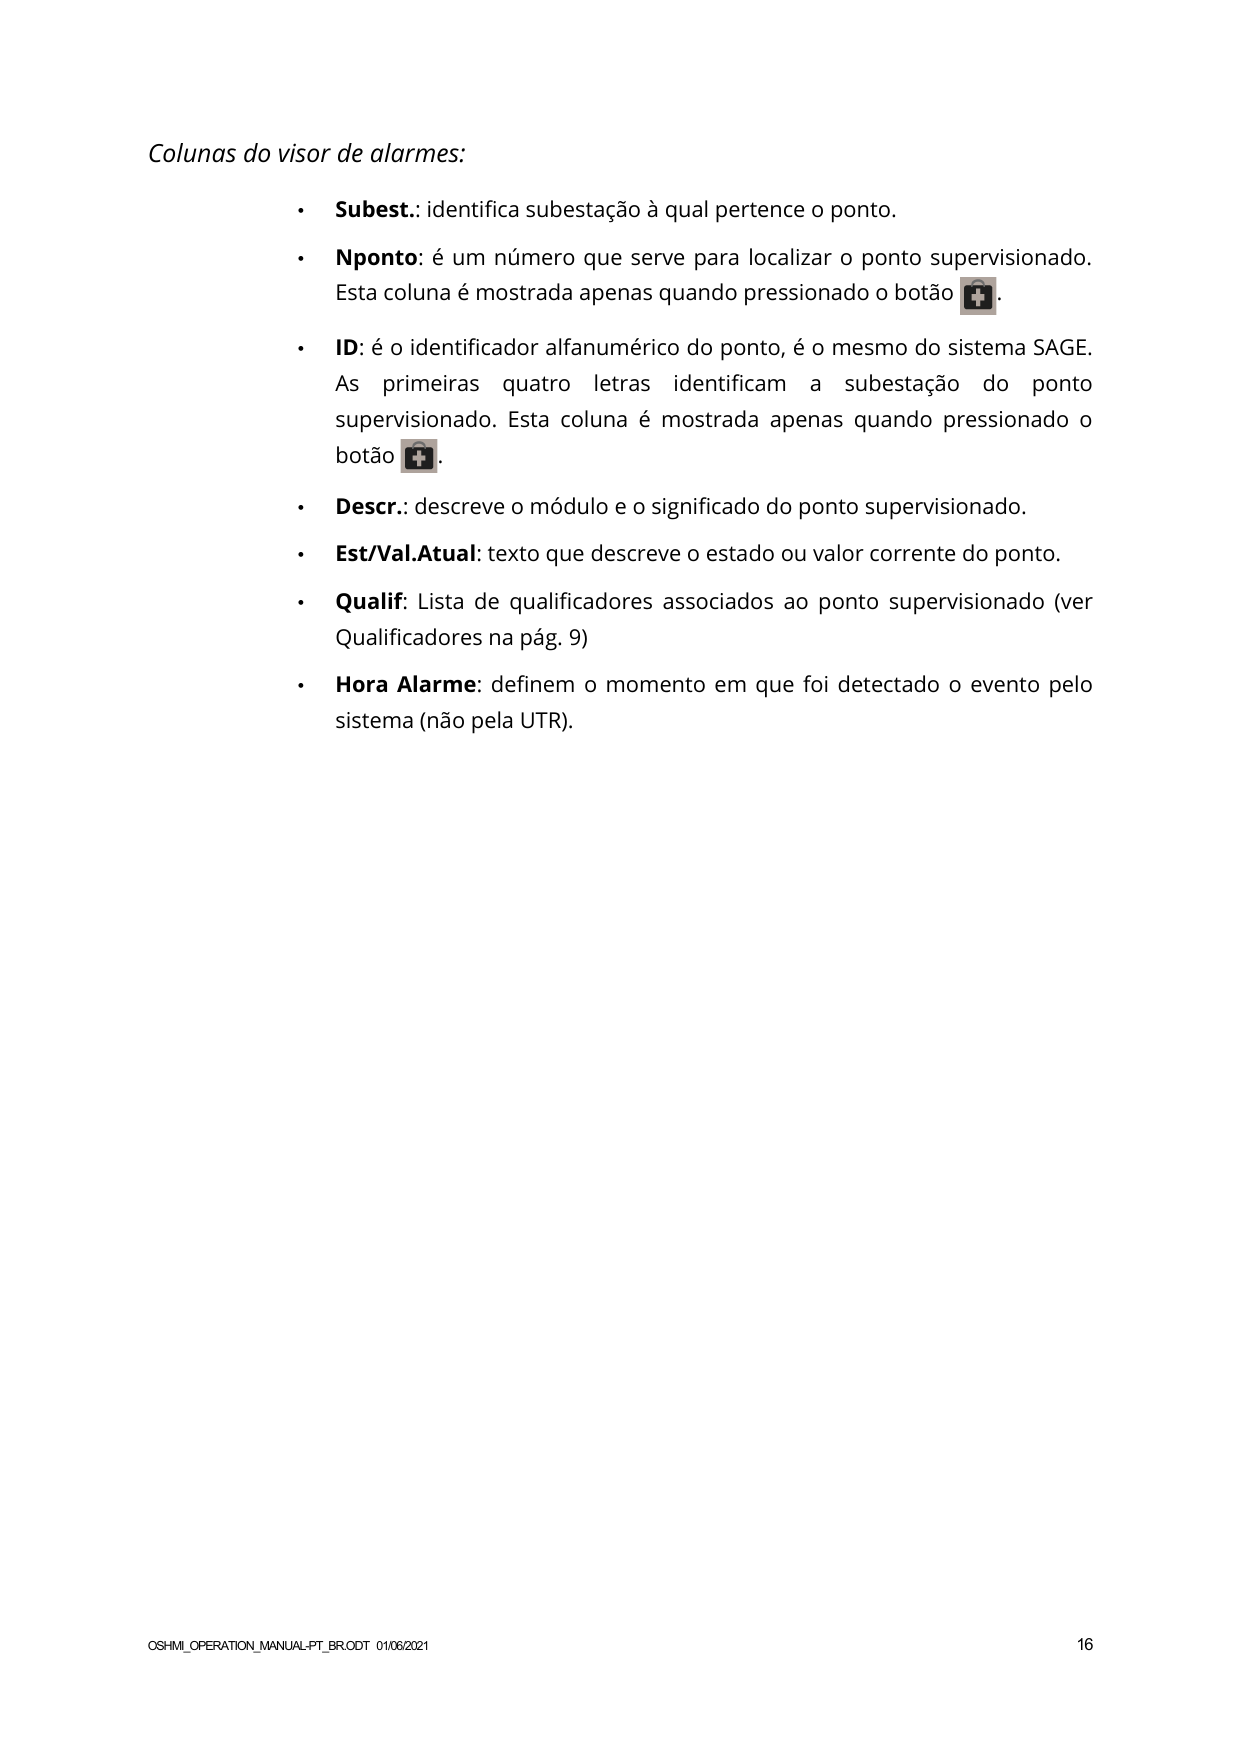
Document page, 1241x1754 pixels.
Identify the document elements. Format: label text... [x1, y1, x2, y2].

list Subest.: identifica subestação à qual pertence o ponto. [298, 194, 1093, 224]
list Descr.: descreve o módulo e o significado do ponto supervisionado. [298, 491, 1093, 520]
list Hora Alarme: definem o momento em que foi detectado o evento pelo sistema (não pela UTR). [298, 669, 1093, 735]
picture [400, 439, 438, 473]
picture [960, 277, 997, 315]
list Nponto: é um número que serve para localizar o ponto supervisionado. Esta coluna é mostrada apenas quando pressionado o botão . [298, 242, 1093, 314]
subtitle Colunas do visor de alarmes: [148, 136, 1093, 170]
subtitle Qualif: Lista de qualificadores associados ao ponto supervisionado (ver Qualificadores na pág. 9) [298, 586, 1093, 652]
list Est/Val.Atual: texto que descreve o estado ou valor corrente do ponto. [298, 538, 1093, 568]
list ID: é o identificador alfanumérico do ponto, é o mesmo do sistema SAGE. As primeiras quatro letras identificam a subestação do ponto supervisionado. Esta coluna é mostrada apenas quando pressionado o botão . [298, 332, 1093, 473]
